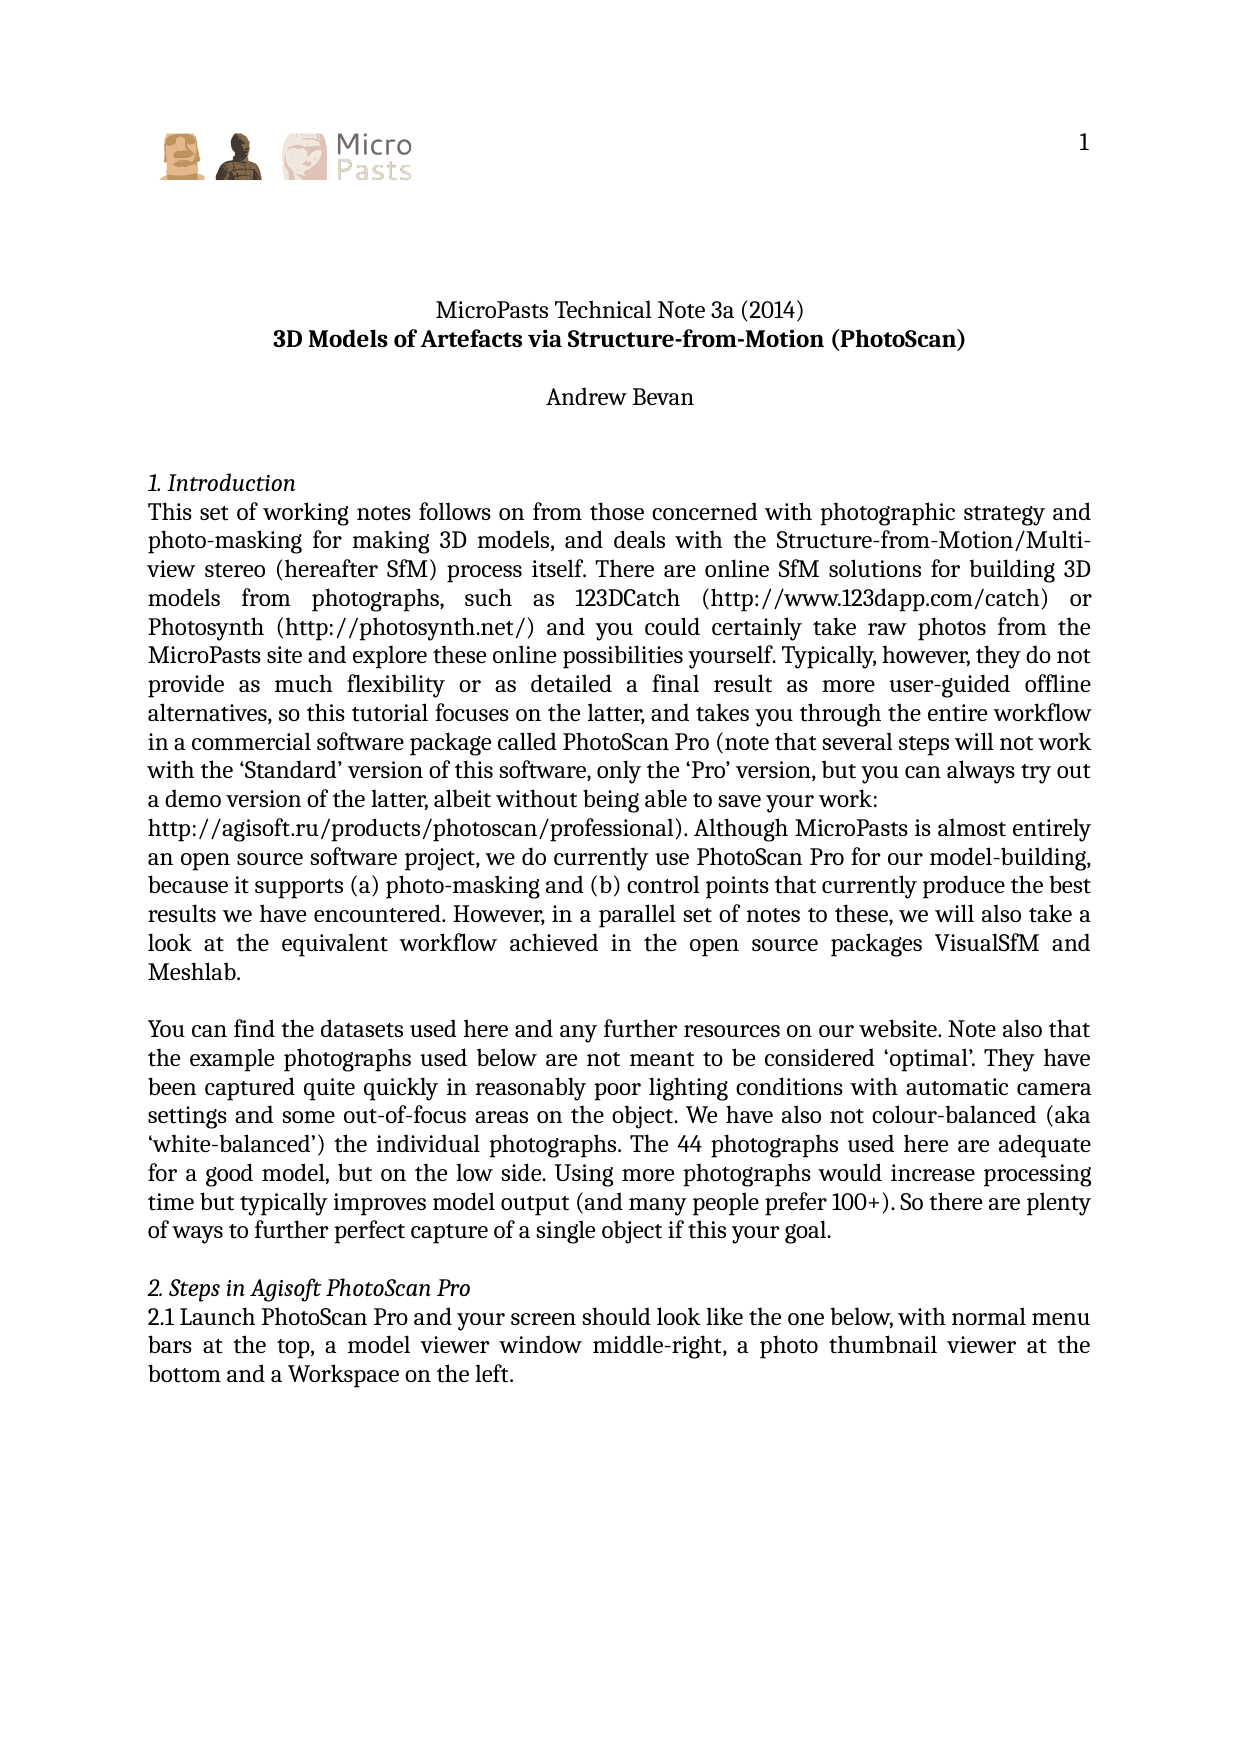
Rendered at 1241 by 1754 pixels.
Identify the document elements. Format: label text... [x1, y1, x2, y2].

text 2.1 Launch PhotoScan Pro and your screen should look like the one below, with normal menu bars at the top, a model viewer window middle-right, a photo thumbnail viewer at the bottom and a Workspace on the left. [148, 1303, 1092, 1389]
picture [147, 131, 423, 182]
text 2. Steps in Agisoft PhotoScan Pro [148, 1274, 1092, 1303]
text You can find the datasets used here and any further resources on our website. Note also that the example photographs used below are not meant to be considered ‘optimal’. They have been captured quite quickly in reasonably poor lighting conditions with automatic camera settings and some out-of-focus areas on the object. We have also not colour-balanced (aka ‘white-balanced’) the individual photographs. The 44 photographs used here are adequate for a good model, but on the low side. Using more photographs would increase processing time but typically improves model output (and many people prefer 100+). So there are plenty of ways to further perfect capture of a single object if this your goal. [148, 1015, 1092, 1245]
text This set of working notes follows on from those concerned with photographic strategy and photo-masking for making 3D models, and deals with the Structure-from-Motion/Multi-view stereo (hereafter SfM) process itself. There are online SfM solutions for building 3D models from photographs, such as 123DCatch (http://www.123dapp.com/catch) or Photosynth (http://photosynth.net/) and you could certainly take raw photos from the MicroPasts site and explore these online possibilities yourself. Typically, however, they do not provide as much flexibility or as detailed a final result as more user-guided offline alternatives, so this tutorial focuses on the latter, and takes you through the entire workflow in a commercial software package called PhotoScan Pro (note that several steps will not work with the ‘Standard’ version of this software, only the ‘Pro’ version, but you can always try out a demo version of the latter, albeit without being able to save your work: [148, 498, 1092, 814]
text MicroPasts Technical Note 3a (2014) [148, 296, 1092, 325]
text Andrew Bevan [148, 383, 1092, 411]
text 3D Models of Artefacts via Structure-from-Motion (PhotoScan) [148, 325, 1092, 354]
text http://agisoft.ru/products/photoscan/professional). Although MicroPasts is almost entirely an open source software project, we do currently use PhotoScan Pro for our model-building, because it supports (a) photo-masking and (b) control points that currently produce the best results we have encountered. However, in a parallel set of notes to these, we will also take a look at the equivalent workflow achieved in the open source packages VisualSfM and Meshlab. [148, 814, 1092, 986]
text 1. Introduction [148, 469, 1092, 498]
